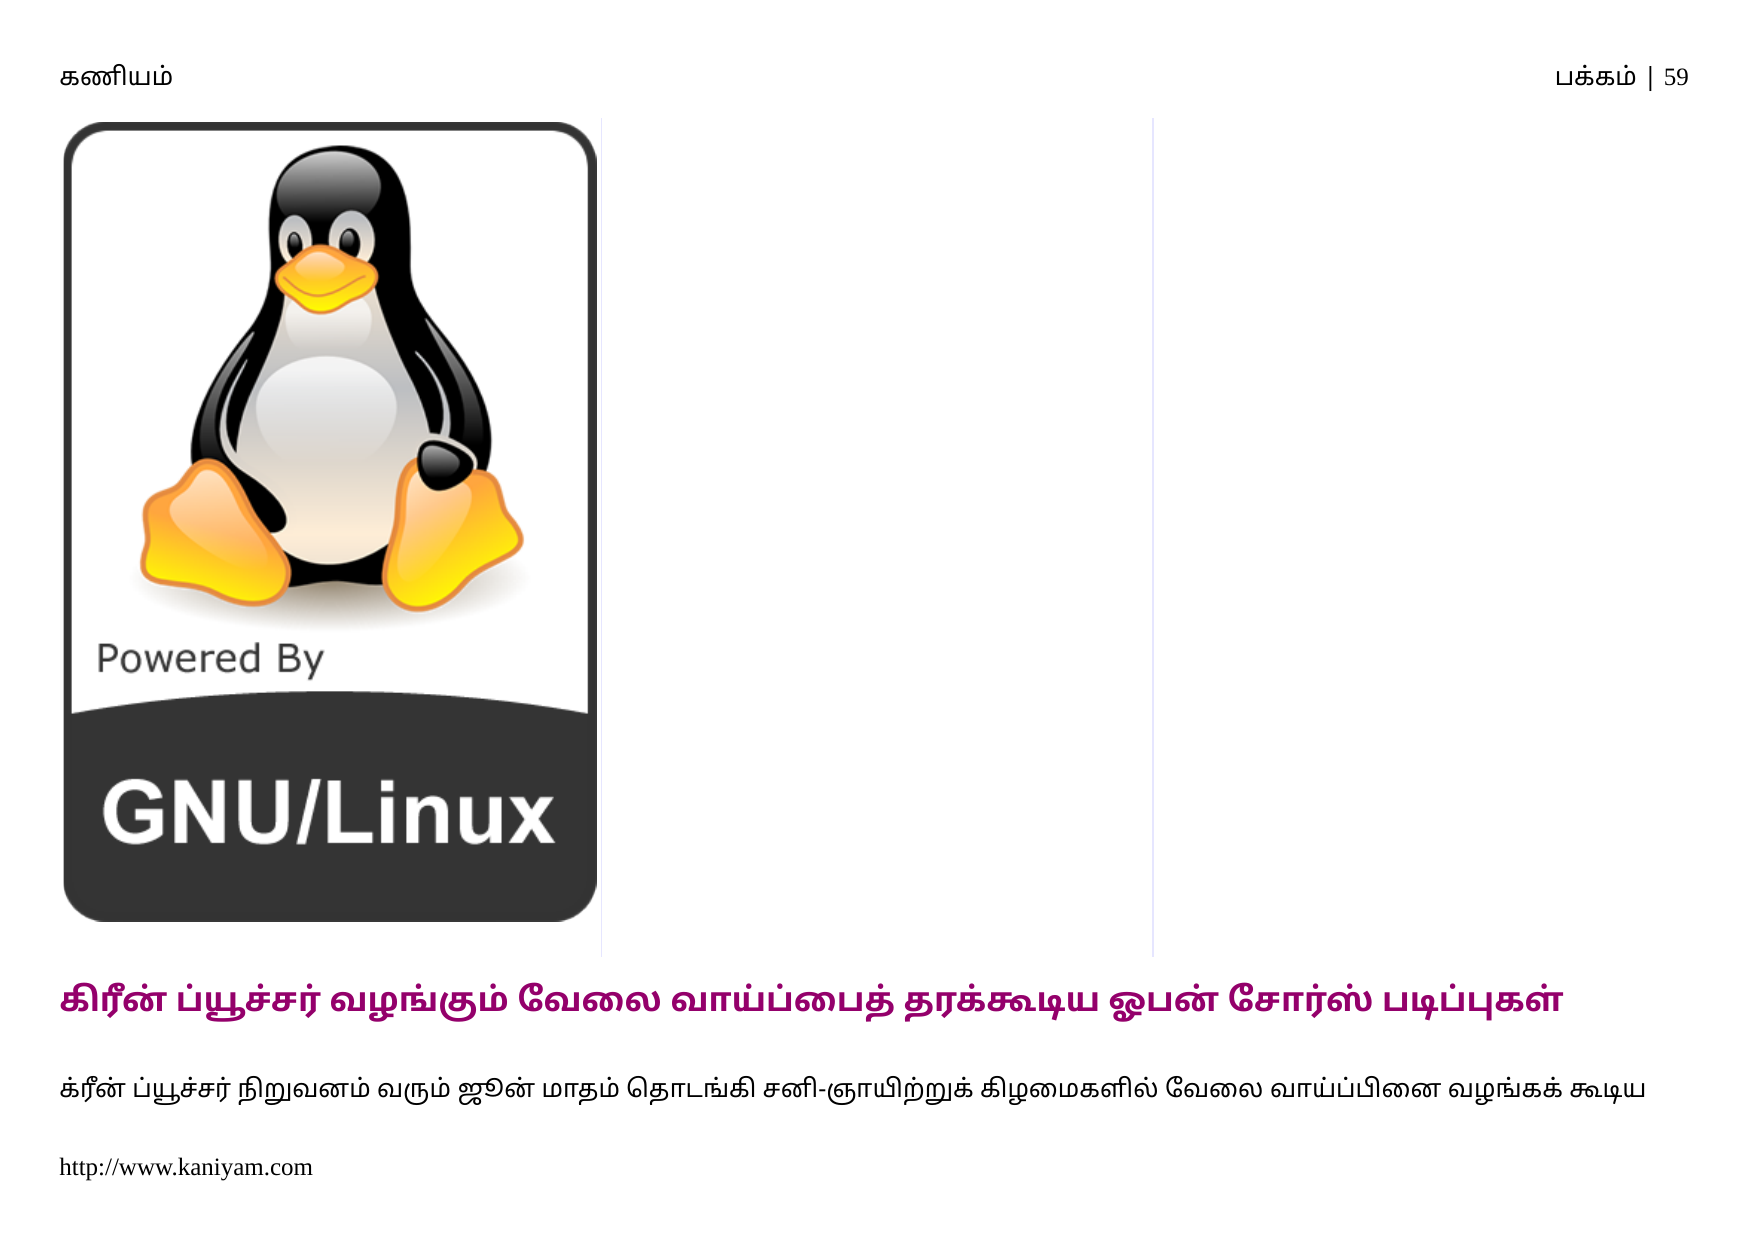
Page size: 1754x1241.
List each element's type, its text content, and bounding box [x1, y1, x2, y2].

text க்ரீன் ப்யூச்சர் நிறுவனம் வரும் ஜூன் மாதம் தொடங்கி சனி-ஞாயிற்றுக் கிழமைகளில் வேலை வாய்ப்பினை வழங்கக் கூடிய [59, 1071, 1695, 1108]
picture [63, 122, 597, 922]
subtitle கிரீன் ப்யூச்சர் வழங்கும் வேலை வாய்ப்பைத் தரக்கூடிய ஓபன் சோர்ஸ் படிப்புகள் [59, 981, 1695, 1024]
